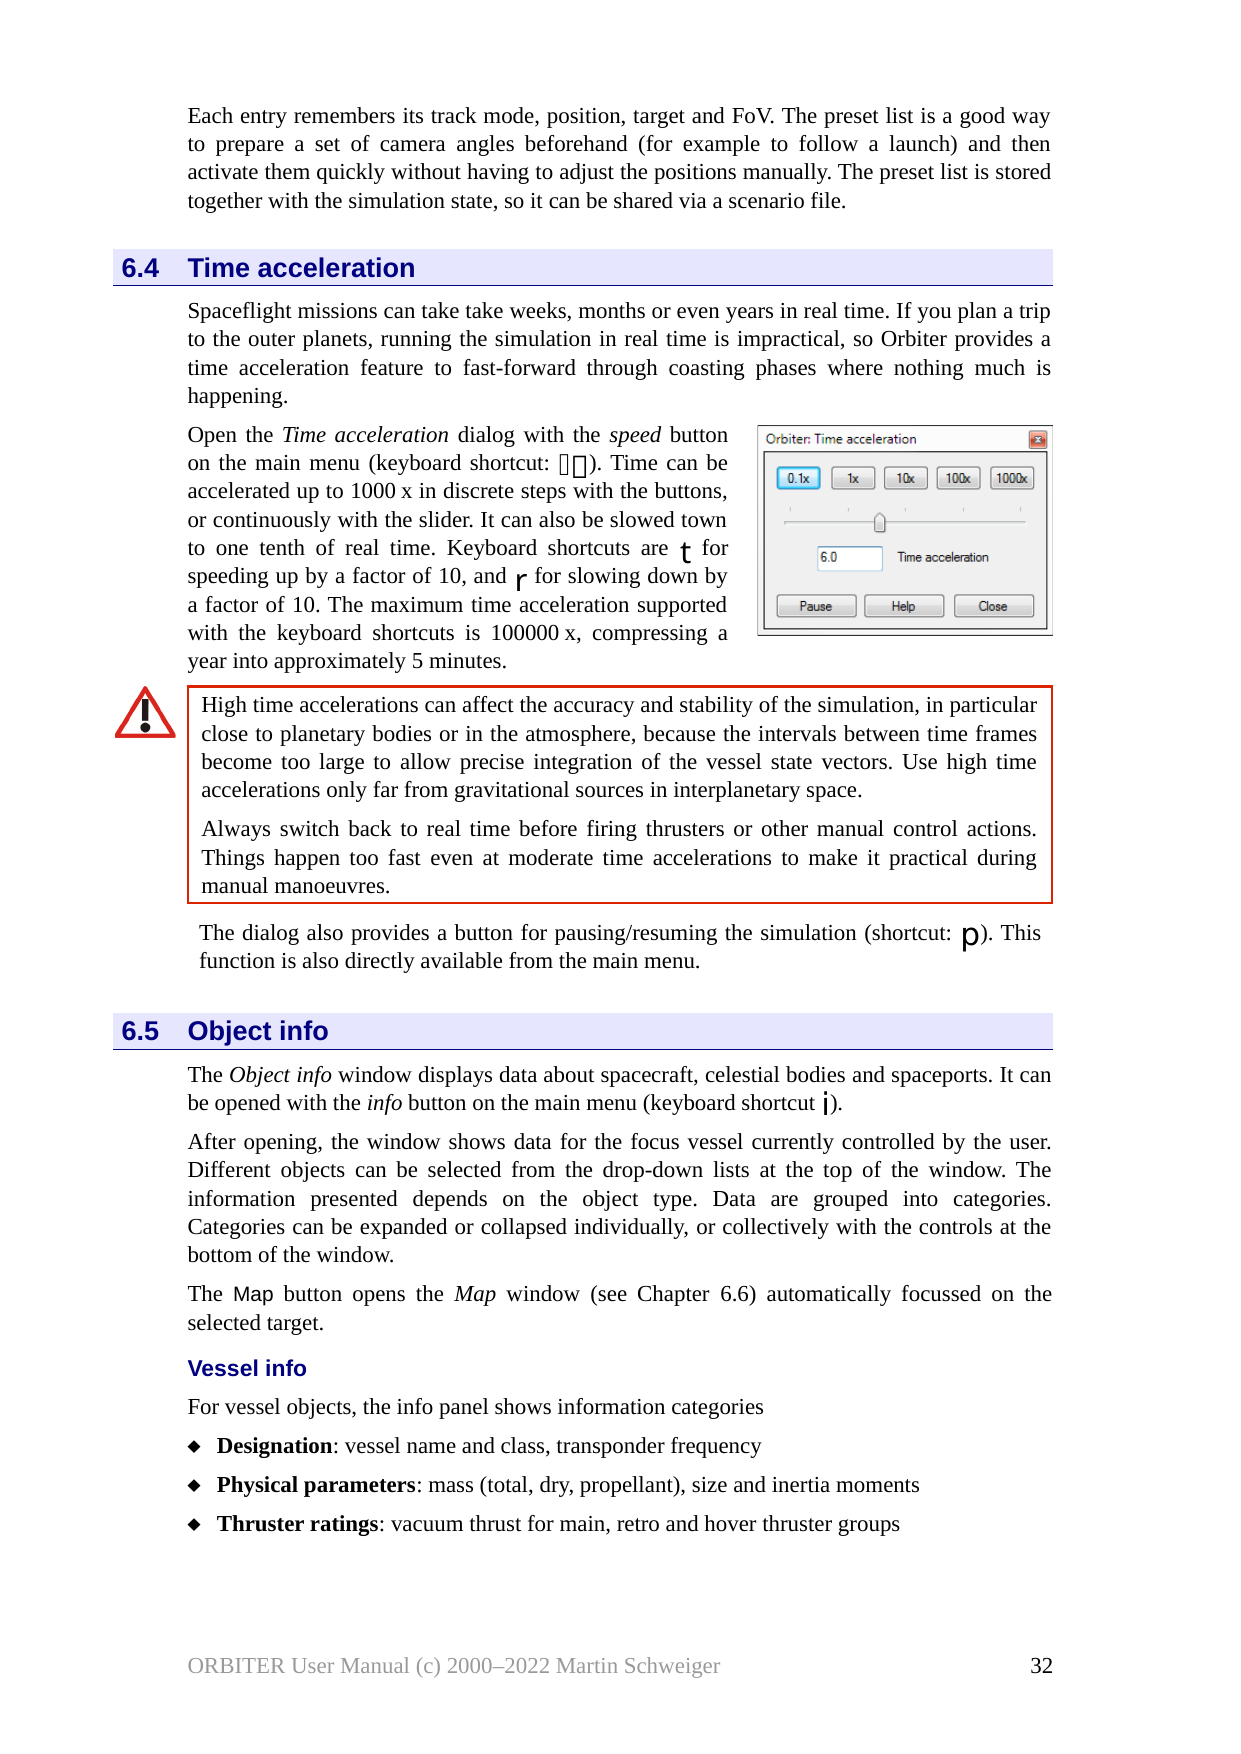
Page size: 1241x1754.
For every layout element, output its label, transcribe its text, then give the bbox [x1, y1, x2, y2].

text Each entry remembers its track mode, position, target and FoV. The preset list is a good way to prepare a set of camera angles beforehand (for example to follow a launch) and then activate them quickly without having to adjust the positions manually. The preset list is stored together with the simulation state, so it can be shared via a scenario file. [187, 100, 1053, 214]
text For vessel objects, the info panel shows information categories [187, 1392, 1053, 1420]
text Open the Time acceleration dialog with the speed button on the main menu (keyboard shortcut: ). Time can be accelerated up to 1000 x in discrete steps with the buttons, or continuously with the slider. It can also be slowed town to one tenth of real time. Keyboard shortcuts are t for speeding up by a factor of 10, and r for slowing down by a factor of 10. The maximum time acceleration supported with the keyboard shortcuts is 100000 x, compressing a year into approximately 5 minutes. [187, 420, 1053, 675]
list Designation: vessel name and class, transponder frequency [187, 1431, 1053, 1459]
text Always switch back to real time before firing thrusters or other manual control actions. Things happen too fast even at moderate time accelerations to make it practical during manual manoeuvres. [189, 809, 1051, 902]
text Spaceflight missions can take take weeks, months or even years in real time. If you plan a trip to the outer planets, running the simulation in real time is impractical, so Orbiter provides a time acceleration feature to fast-forward through coasting phases where nothing much is happening. [187, 296, 1053, 409]
list Physical parameters: mass (total, dry, propellant), size and inertia moments [187, 1470, 1053, 1498]
text After opening, the window shows data for the focus vessel currently controlled by the user. Different objects can be selected from the drop-down lists at the top of the window. The information presented depends on the object type. Data are grouped into categories. Categories can be expanded or collapsed individually, or collectively with the controls at the bottom of the window. [187, 1127, 1053, 1268]
subtitle Vessel info [187, 1355, 1053, 1381]
subtitle Time acceleration [113, 249, 1053, 285]
subtitle Object info [113, 1013, 1053, 1049]
text High time accelerations can affect the accuracy and stability of the simulation, in particular close to planetary bodies or in the atmosphere, because the intervals between time frames become too large to allow precise integration of the vessel state vectors. Use high time accelerations only far from gravitational sources in interplanetary space. [189, 688, 1051, 804]
text The Map button opens the Map window (see Chapter 6.5) automatically focussed on the selected target. [187, 1279, 1053, 1336]
picture [115, 686, 176, 738]
text The dialog also provides a button for pausing/resuming the simulation (shortcut: p). This function is also directly available from the main menu. [187, 915, 1053, 977]
text The Object info window displays data about spacecraft, celestial bodies and spaceports. It can be opened with the info button on the main menu (keyboard shortcut i). [187, 1059, 1053, 1116]
picture [757, 425, 1053, 636]
list Thruster ratings: vacuum thrust for main, retro and hover thruster groups [187, 1509, 1053, 1537]
